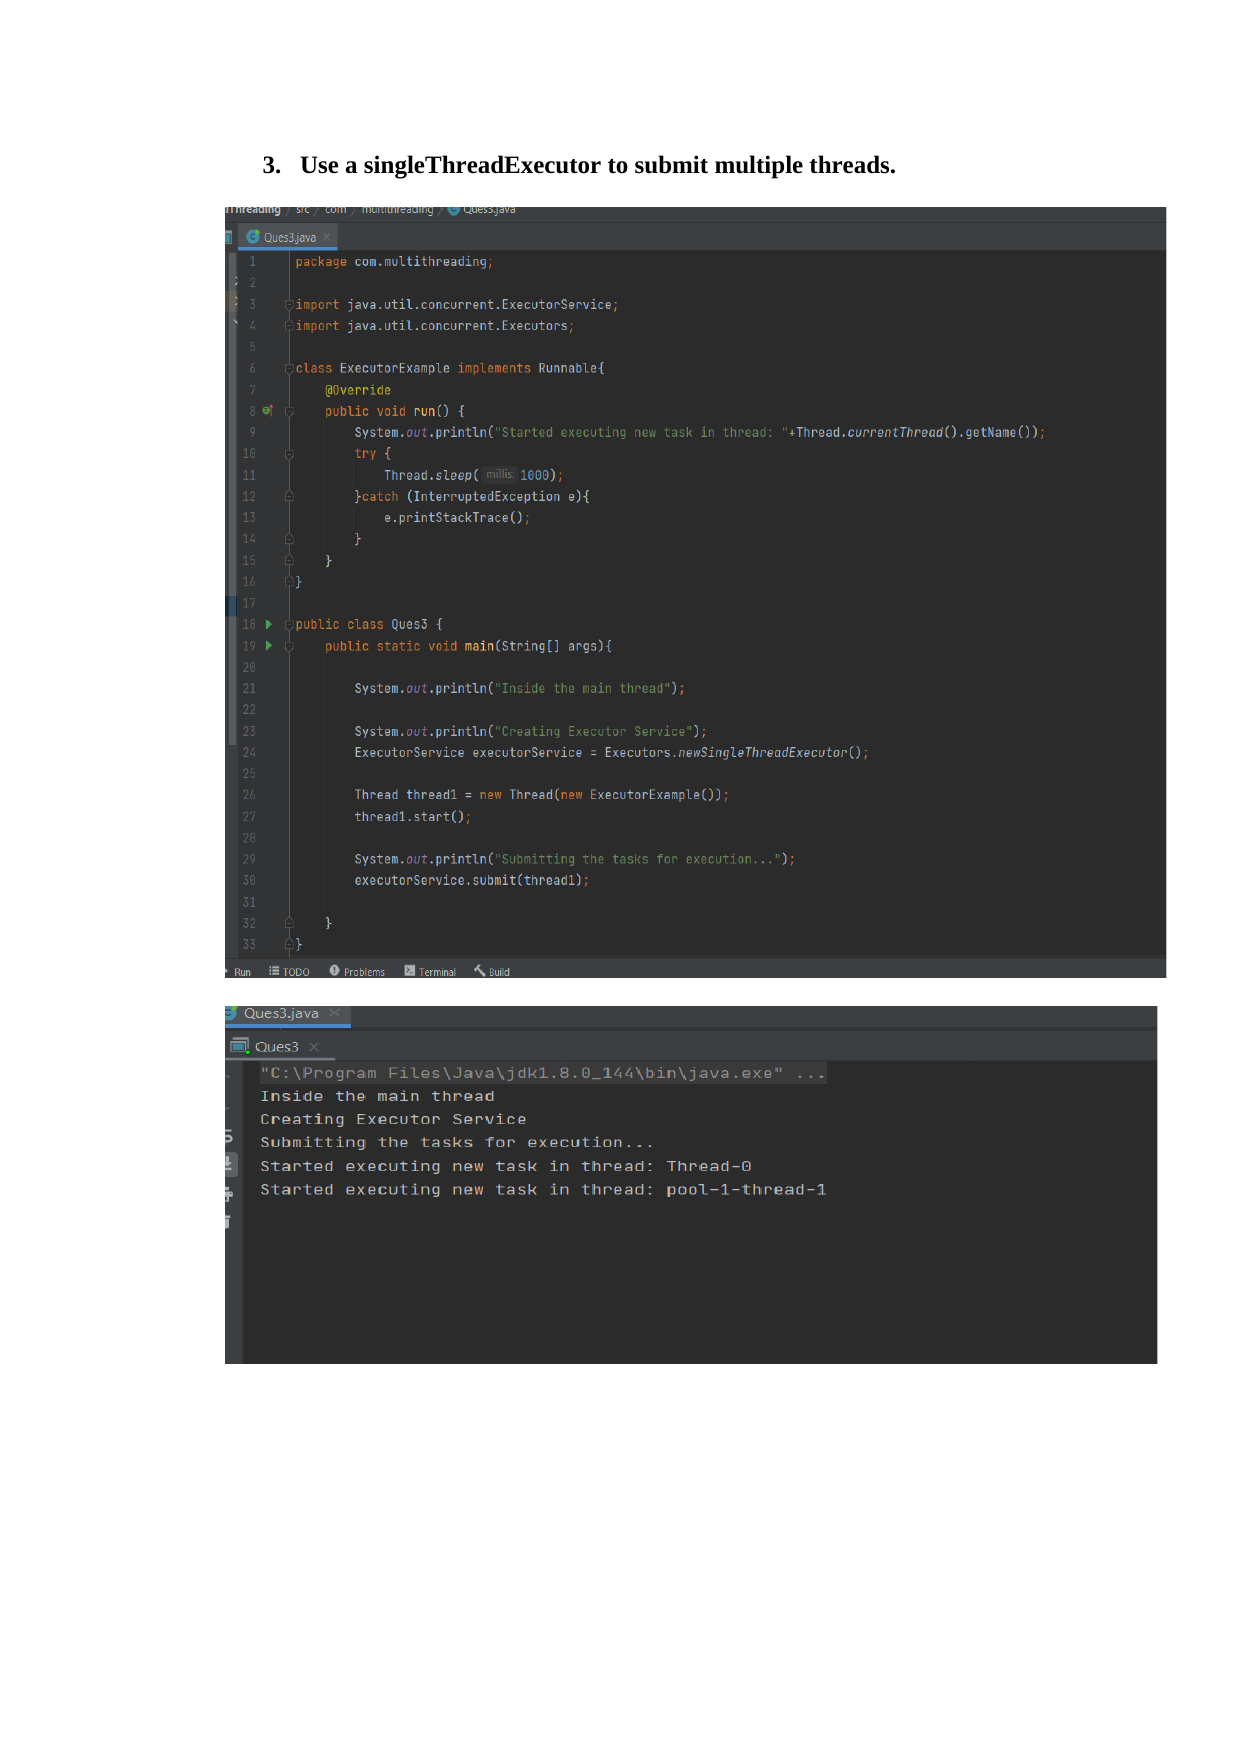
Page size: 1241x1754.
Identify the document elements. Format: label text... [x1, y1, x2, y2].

list Use a singleThreadExecutor to submit multiple threads. [262, 150, 1090, 179]
